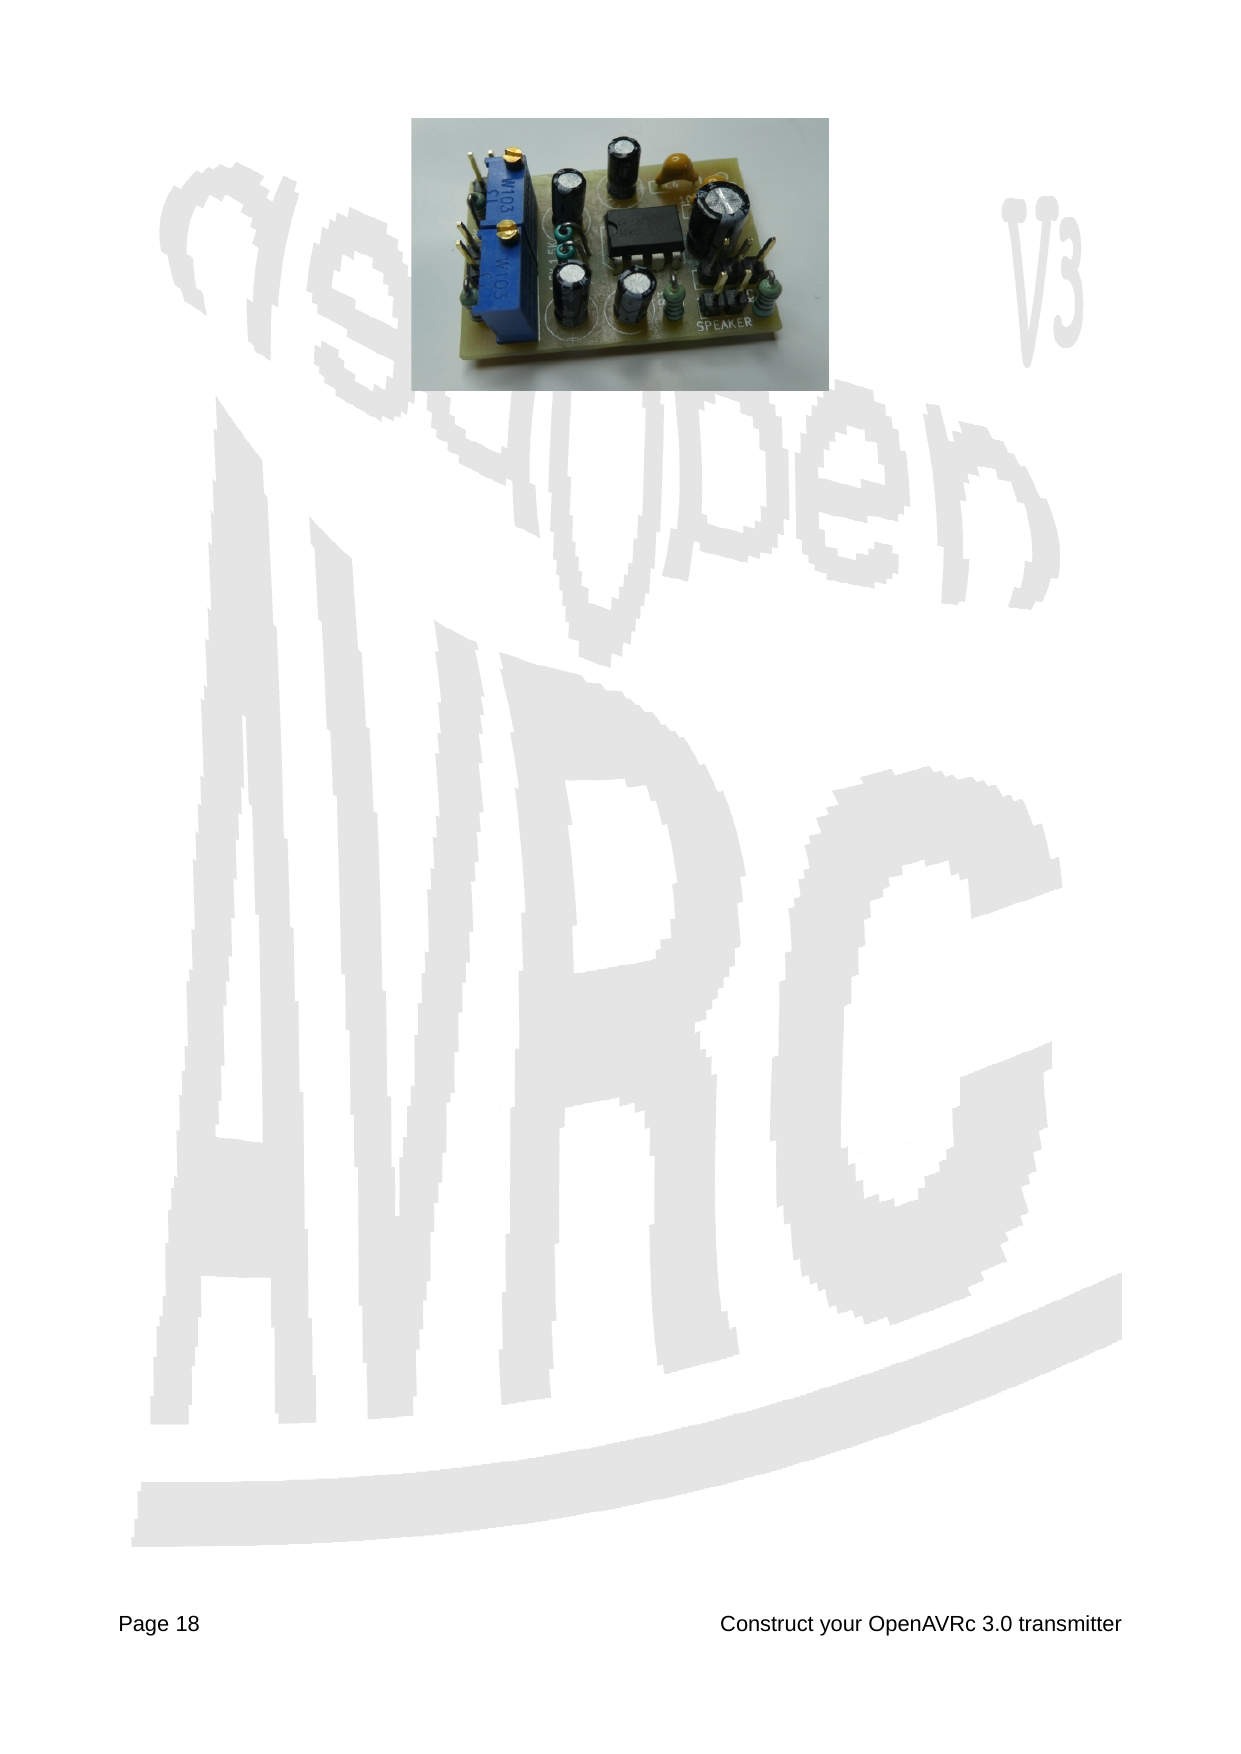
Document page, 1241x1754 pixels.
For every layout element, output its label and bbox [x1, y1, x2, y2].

picture [411, 118, 829, 391]
